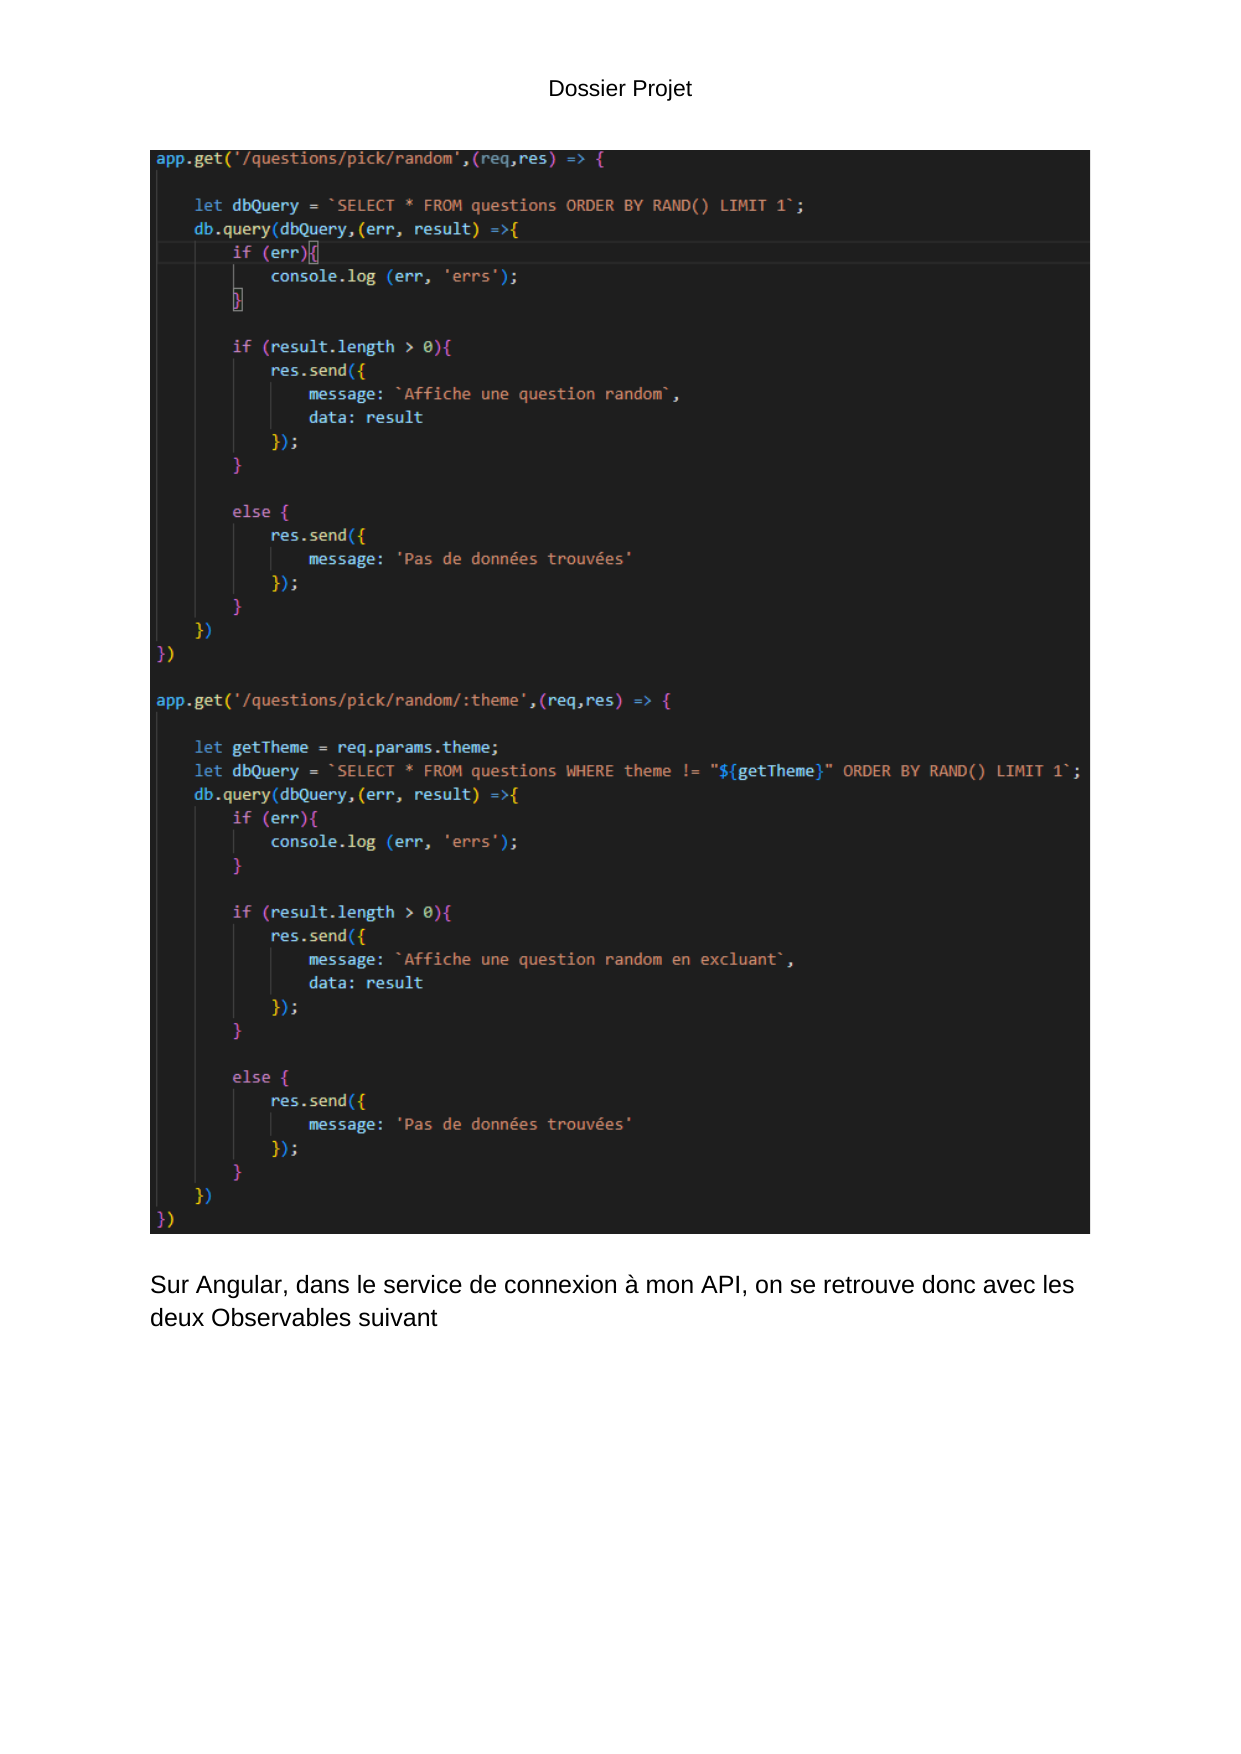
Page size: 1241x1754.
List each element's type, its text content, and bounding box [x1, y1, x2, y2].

text Sur Angular, dans le service de connexion à mon API, on se retrouve donc avec les deux Observables suivant [150, 1270, 1090, 1332]
picture [150, 150, 1091, 1234]
